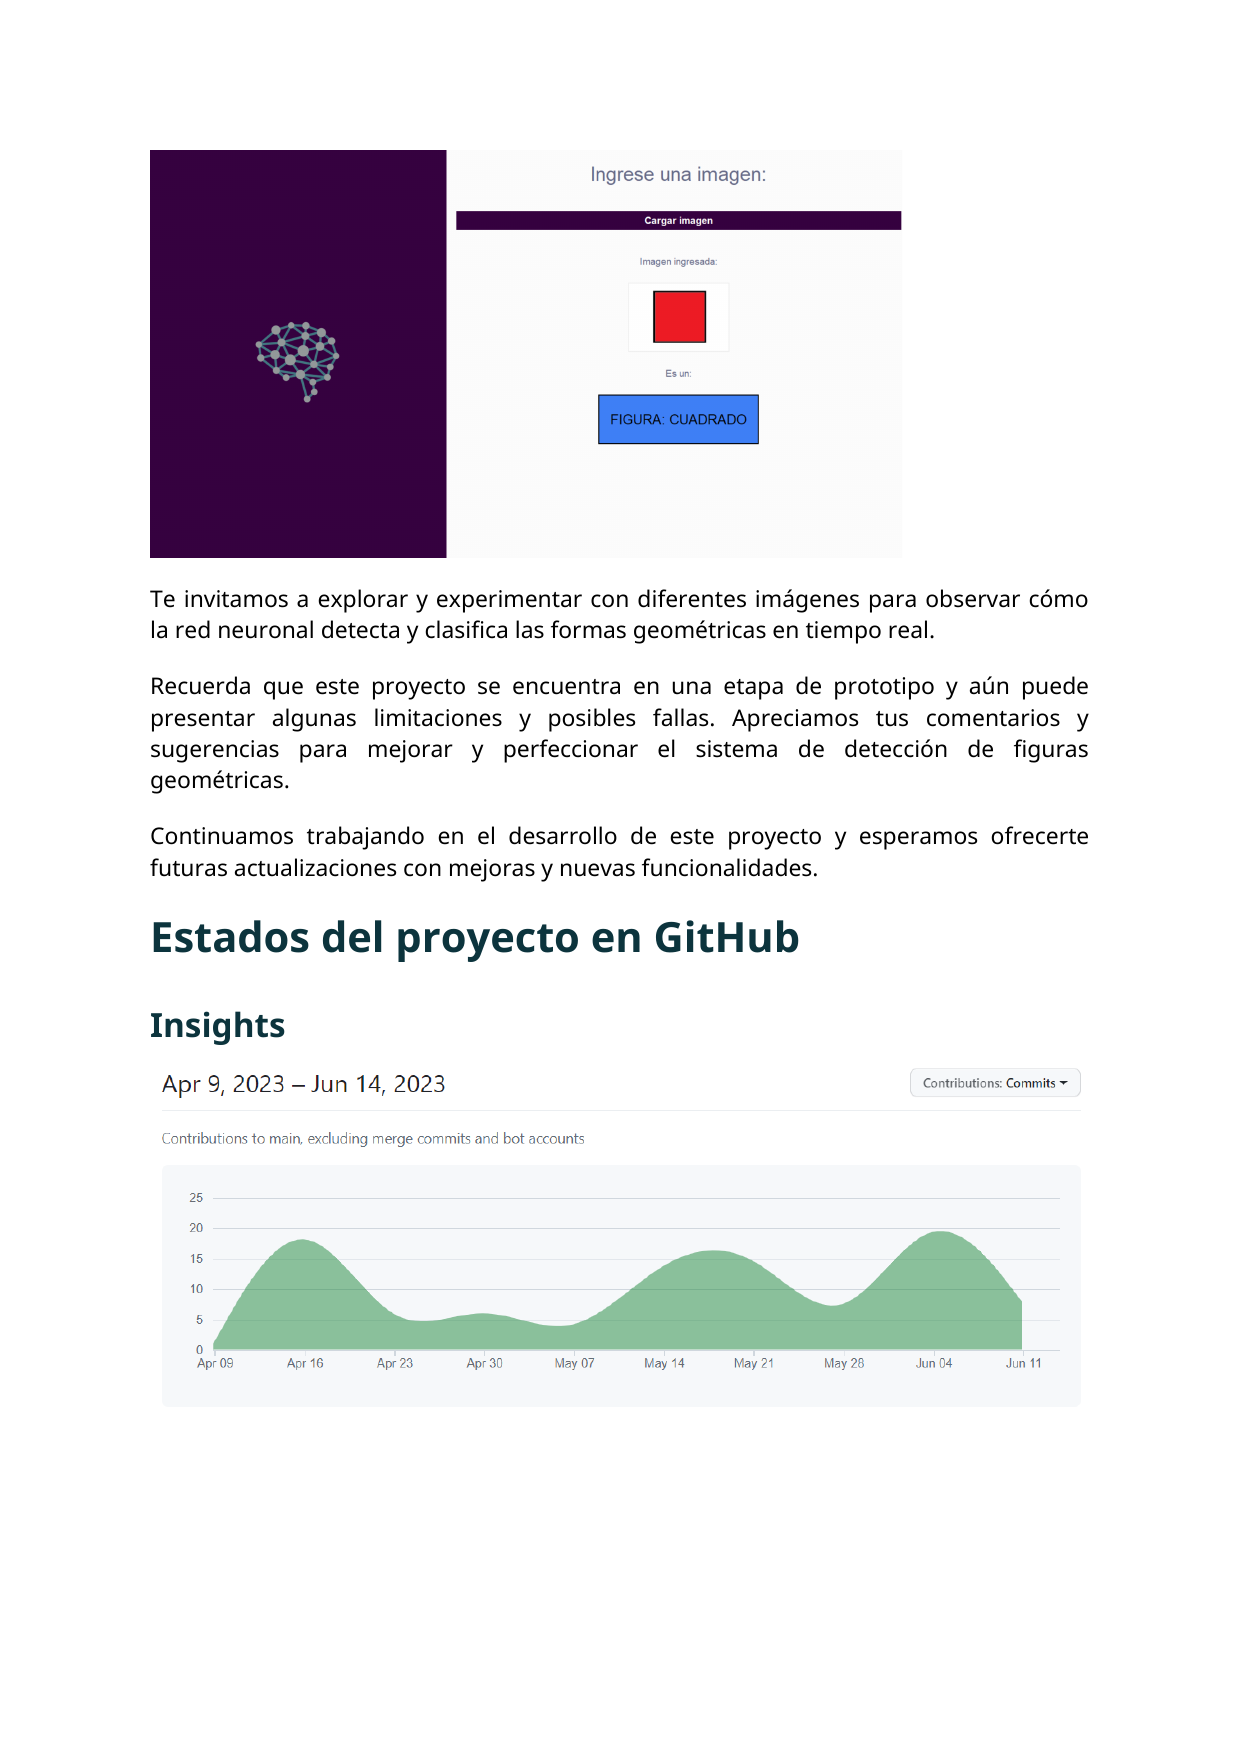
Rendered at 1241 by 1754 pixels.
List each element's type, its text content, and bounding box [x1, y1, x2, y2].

picture [150, 1060, 1091, 1414]
text Te invitamos a explorar y experimentar con diferentes imágenes para observar cómo la red neuronal detecta y clasifica las formas geométricas en tiempo real. [150, 583, 1090, 645]
text Continuamos trabajando en el desarrollo de este proyecto y esperamos ofrecerte futuras actualizaciones con mejoras y nuevas funcionalidades. [150, 820, 1090, 883]
text Recuerda que este proyecto se encuentra en una etapa de prototipo y aún puede presentar algunas limitaciones y posibles fallas. Apreciamos tus comentarios y sugerencias para mejorar y perfeccionar el sistema de detección de figuras geométricas. [150, 670, 1090, 795]
subtitle Insights [150, 1002, 1090, 1047]
subtitle Estados del proyecto en GitHub [150, 908, 1090, 964]
picture [150, 150, 903, 558]
